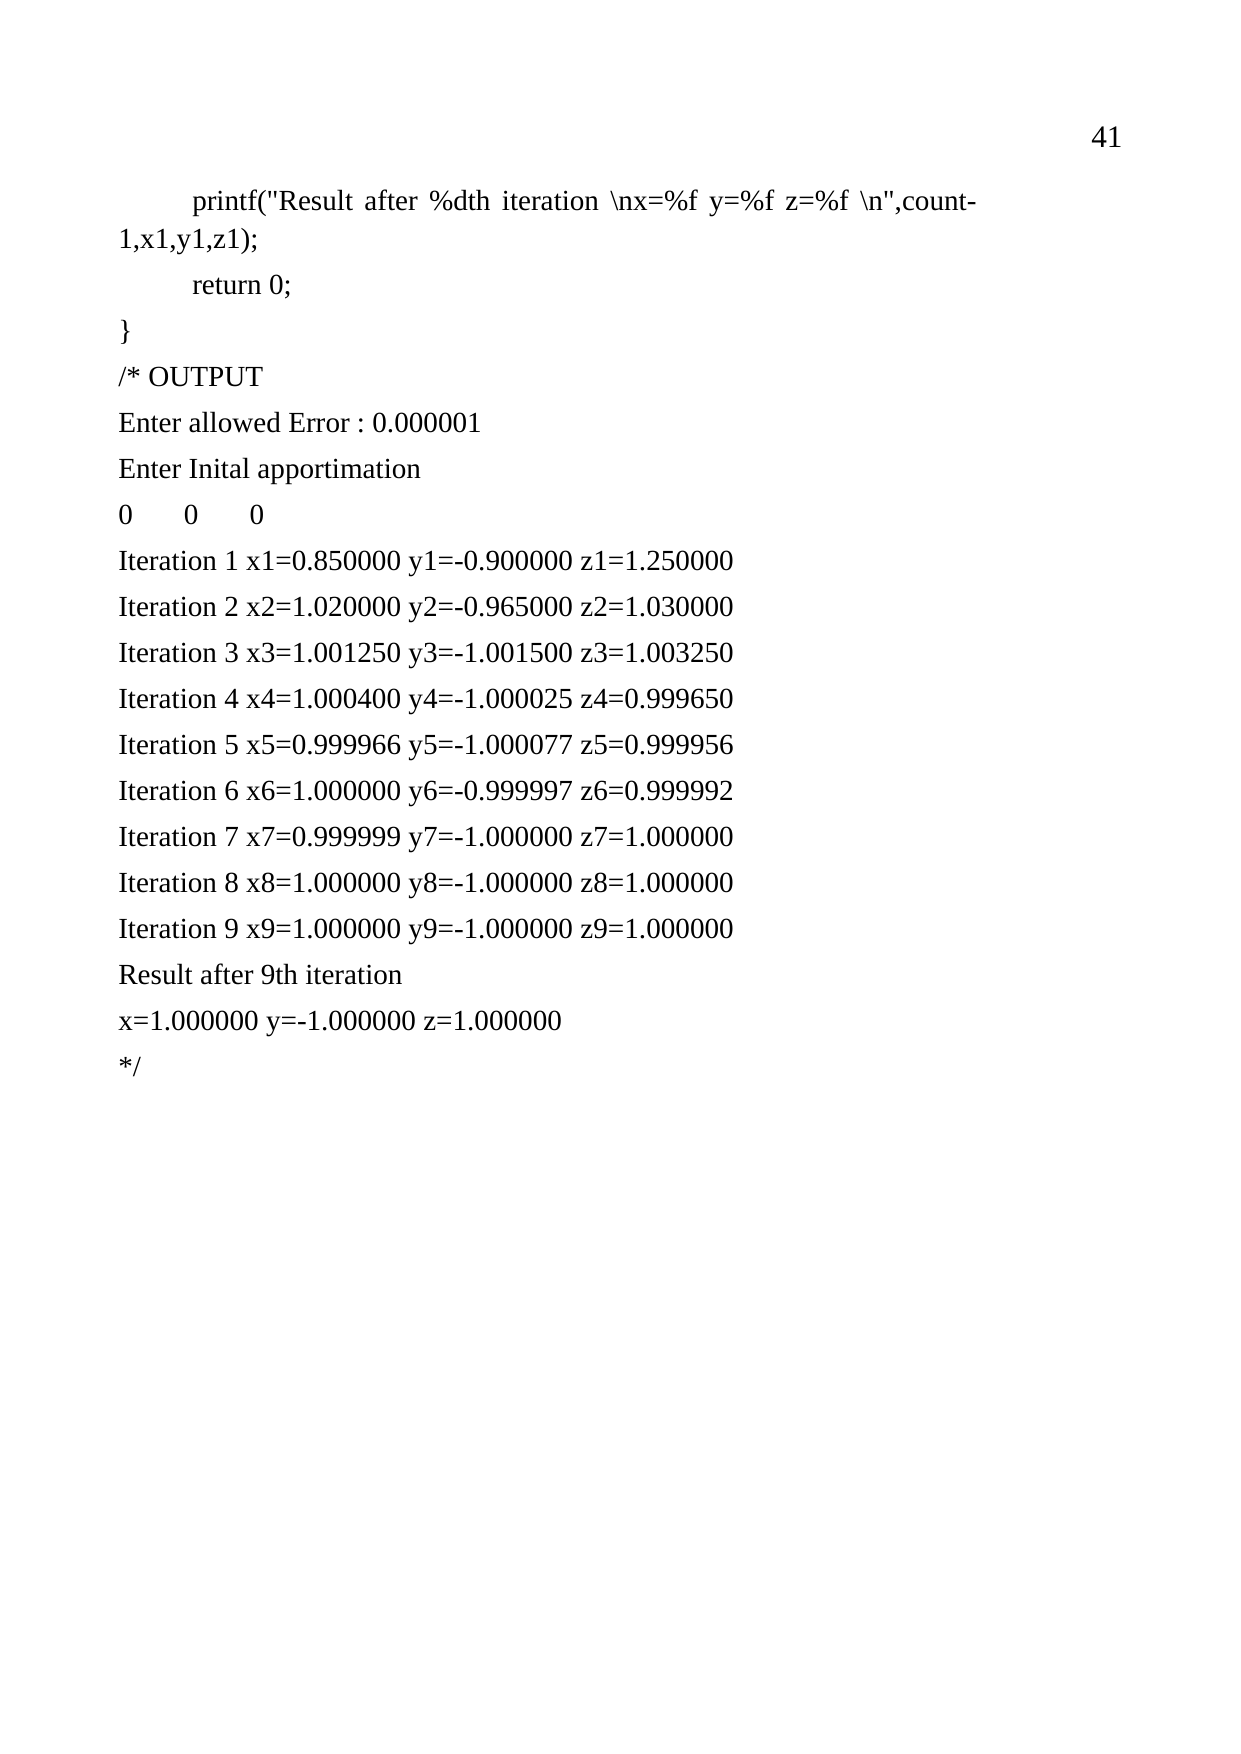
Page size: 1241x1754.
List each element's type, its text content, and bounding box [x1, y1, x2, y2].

text Iteration 2 x2=1.020000 y2=-0.965000 z2=1.030000 [118, 589, 978, 623]
text /* OUTPUT [118, 359, 978, 392]
text Iteration 8 x8=1.000000 y8=-1.000000 z8=1.000000 [118, 865, 978, 899]
text Iteration 6 x6=1.000000 y6=-0.999997 z6=0.999992 [118, 773, 978, 807]
text */ [118, 1049, 978, 1083]
text x=1.000000 y=-1.000000 z=1.000000 [118, 1003, 978, 1037]
text } [118, 313, 978, 346]
text Iteration 5 x5=0.999966 y5=-1.000077 z5=0.999956 [118, 727, 978, 761]
text return 0; [118, 267, 978, 300]
text printf("Result after %dth iteration \nx=%f y=%f z=%f \n",count-1,x1,y1,z1); [118, 183, 978, 254]
text Iteration 9 x9=1.000000 y9=-1.000000 z9=1.000000 [118, 911, 978, 945]
text Iteration 7 x7=0.999999 y7=-1.000000 z7=1.000000 [118, 819, 978, 853]
text 0 0 0 [118, 497, 978, 531]
text Iteration 1 x1=0.850000 y1=-0.900000 z1=1.250000 [118, 543, 978, 577]
text Result after 9th iteration [118, 957, 978, 991]
text Enter allowed Error : 0.000001 [118, 405, 978, 438]
text Enter Inital apportimation [118, 451, 978, 484]
text Iteration 4 x4=1.000400 y4=-1.000025 z4=0.999650 [118, 681, 978, 715]
text Iteration 3 x3=1.001250 y3=-1.001500 z3=1.003250 [118, 635, 978, 669]
